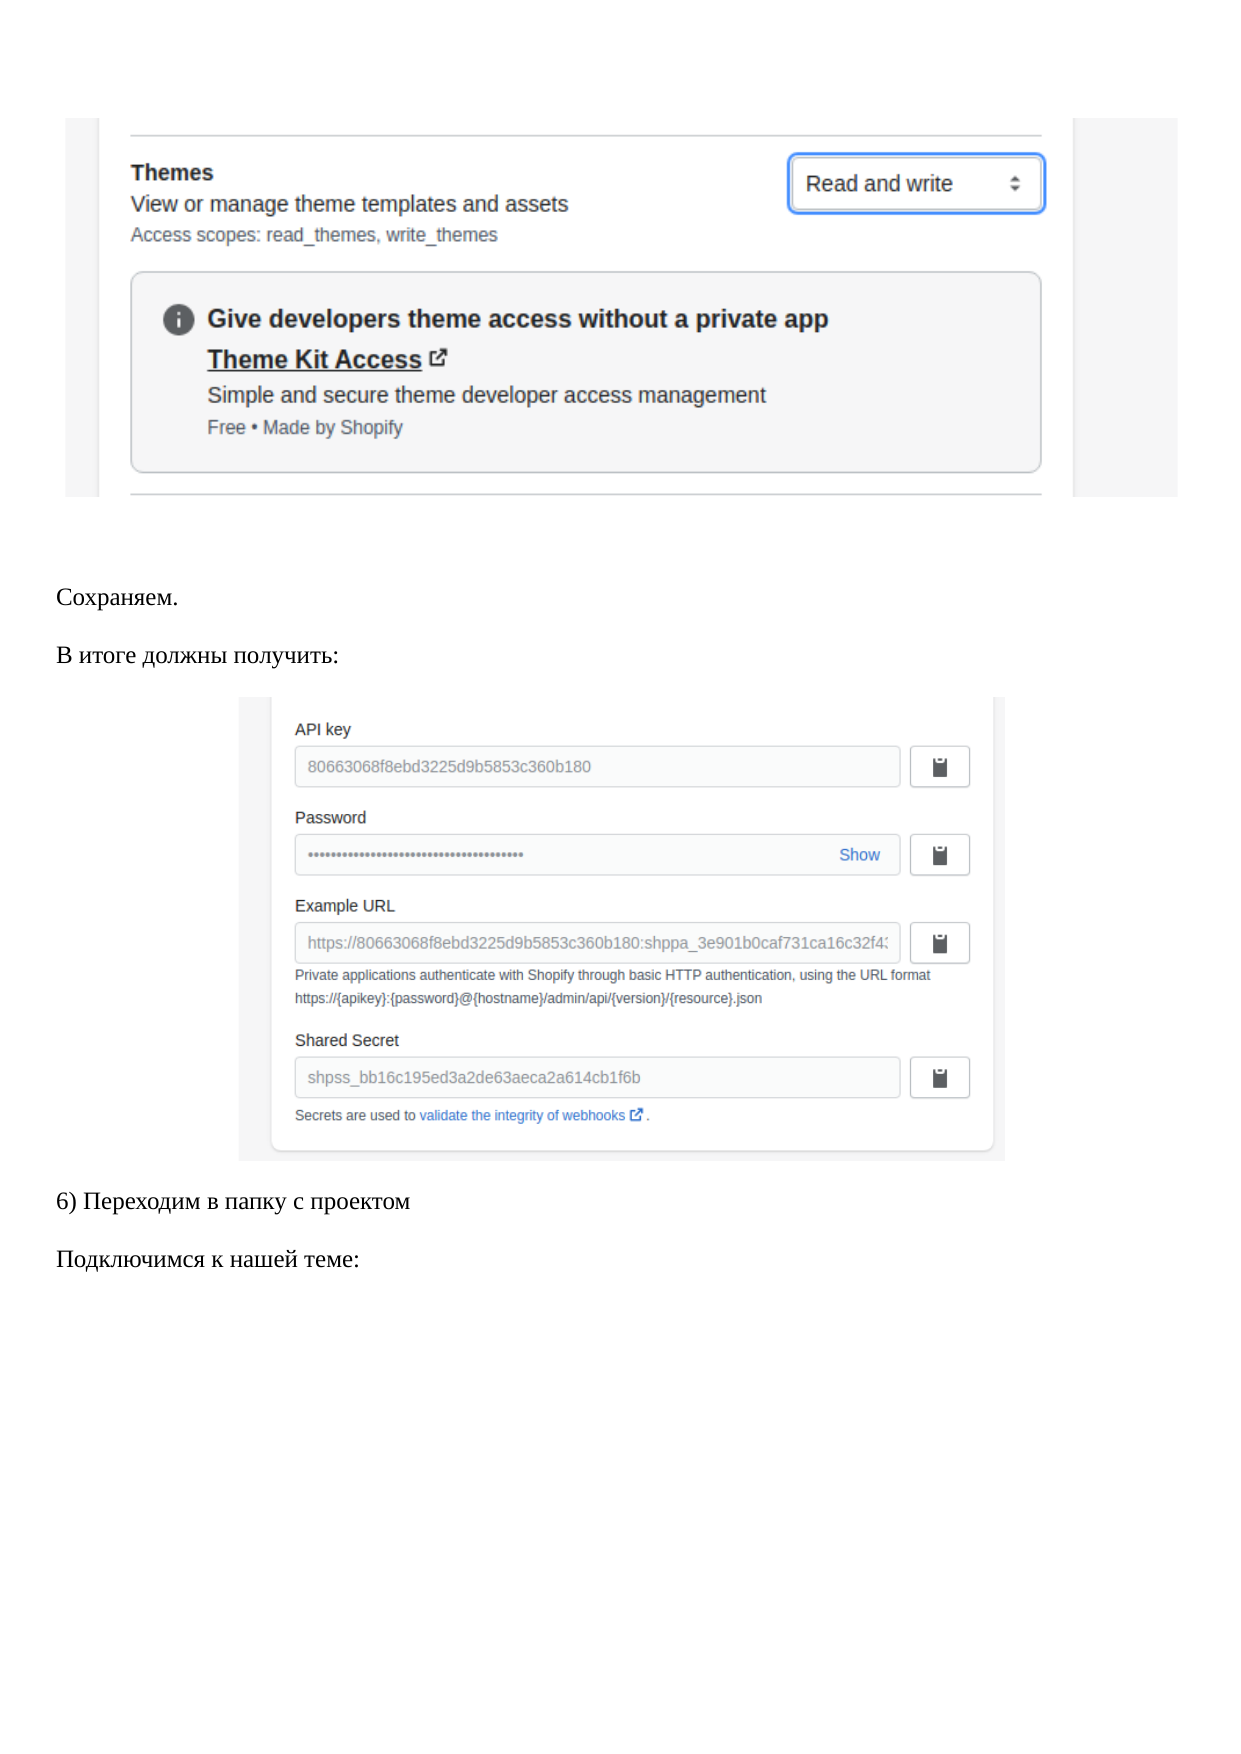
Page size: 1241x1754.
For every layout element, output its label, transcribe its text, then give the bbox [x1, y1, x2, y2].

picture [65, 118, 1178, 497]
text 6) Переходим в папку с проектом [56, 1186, 1187, 1215]
text Сохраняем. [56, 582, 1187, 611]
text Подключимся к нашей теме: [56, 1244, 1187, 1272]
text В итоге должны получить: [56, 640, 1187, 669]
picture [238, 697, 1005, 1161]
